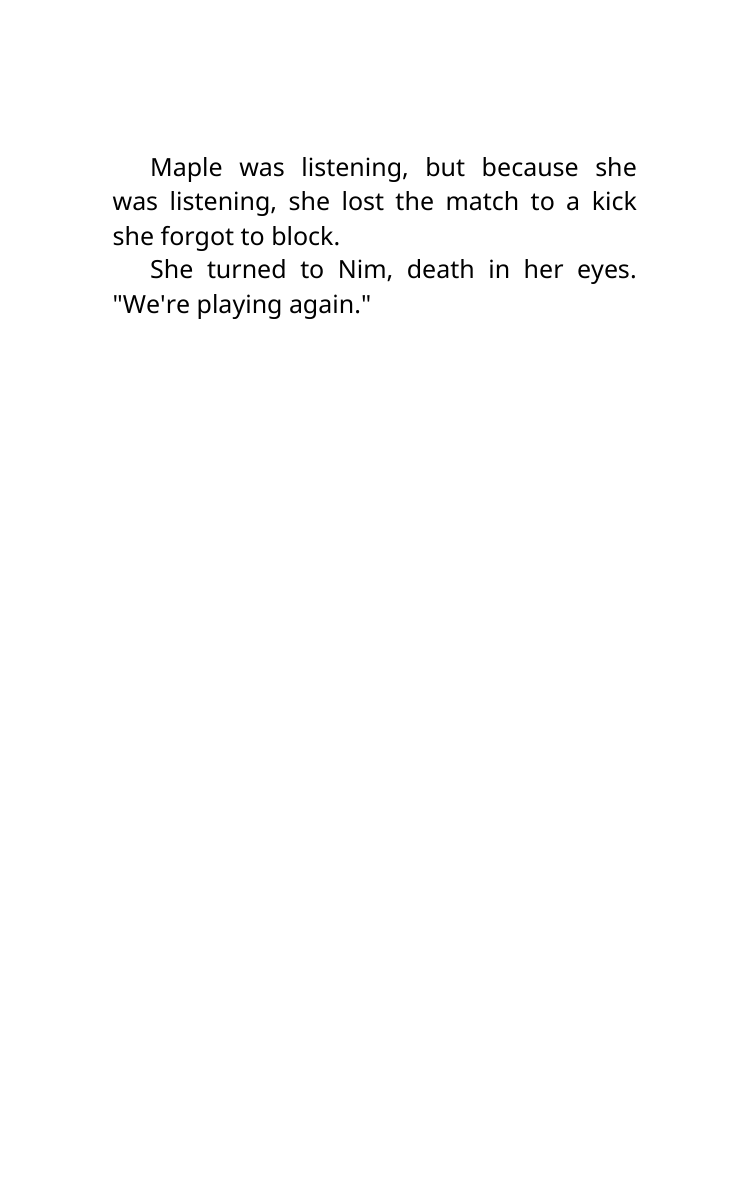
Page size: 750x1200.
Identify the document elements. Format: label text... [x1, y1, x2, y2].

text Maple was listening, but because she was listening, she lost the match to a kick she forgot to block. [112, 150, 637, 252]
text She turned to Nim, death in her eyes. "We're playing again." [112, 252, 637, 320]
